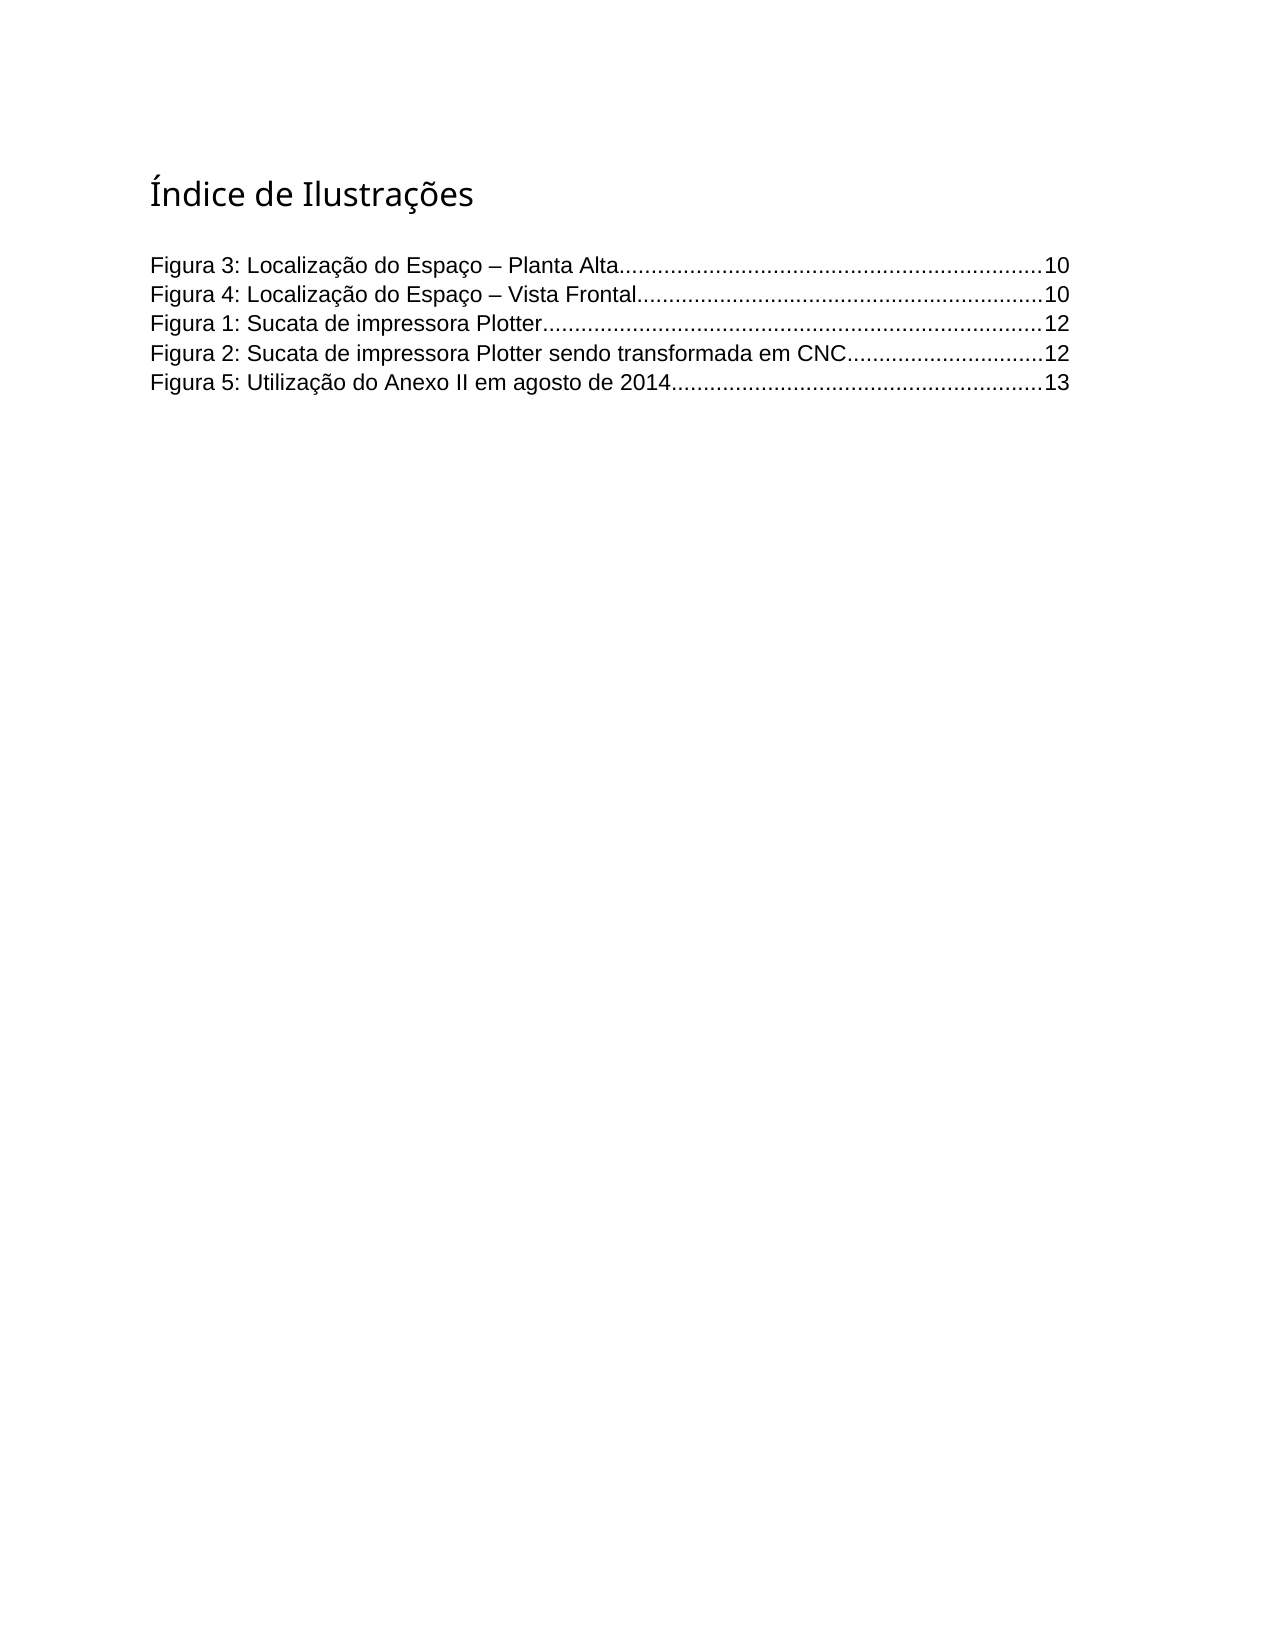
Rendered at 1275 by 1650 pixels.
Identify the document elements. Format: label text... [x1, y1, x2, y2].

text Figura 2: Sucata de impressora Plotter sendo transformada em CNC 12 [150, 341, 1125, 366]
text Figura 4: Localização do Espaço – Vista Frontal 10 [150, 282, 1125, 307]
text Figura 1: Sucata de impressora Plotter 12 [150, 311, 1125, 337]
subtitle Índice de Ilustrações [150, 171, 1125, 216]
text Figura 3: Localização do Espaço – Planta Alta 10 [150, 252, 1125, 278]
text Figura 5: Utilização do Anexo II em agosto de 2014 13 [150, 370, 1125, 396]
